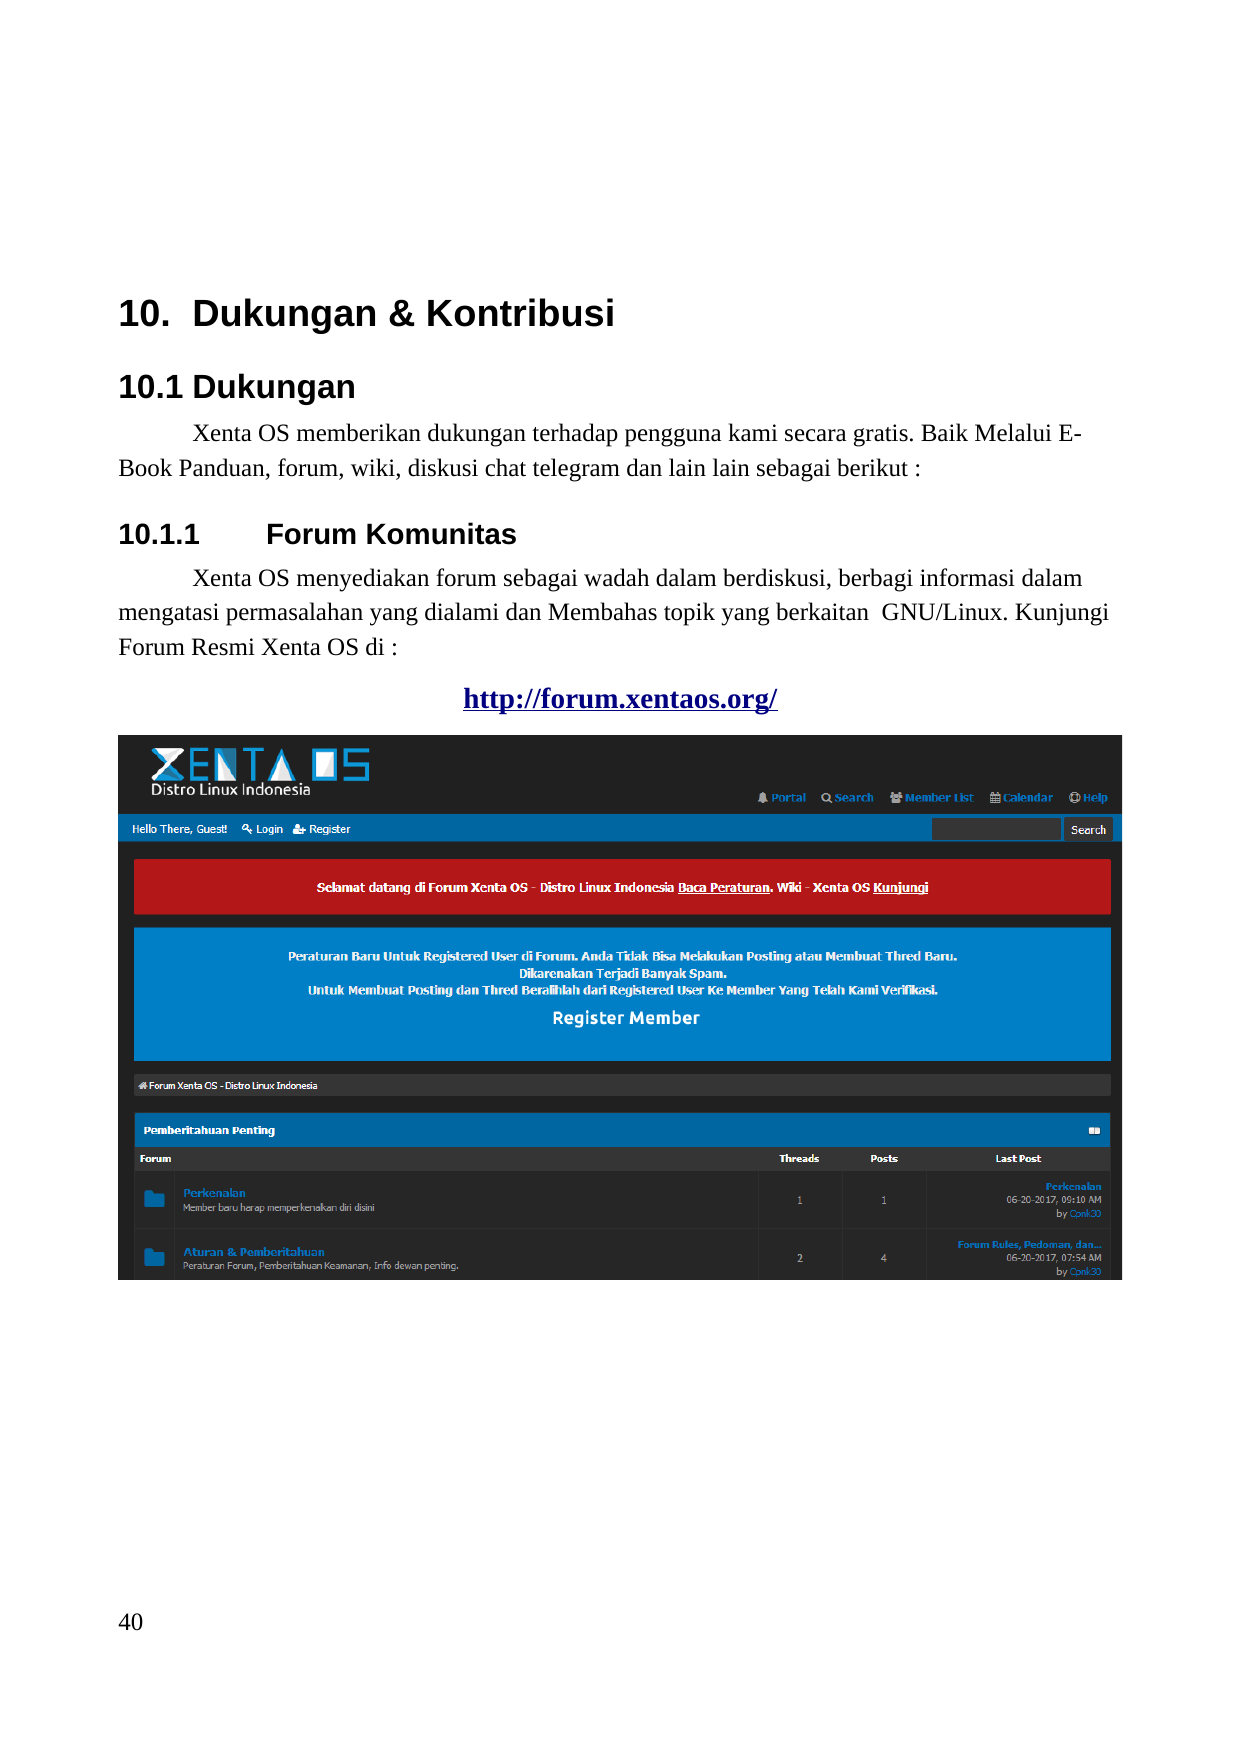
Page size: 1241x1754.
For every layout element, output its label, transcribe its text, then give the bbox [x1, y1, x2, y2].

subtitle Dukungan & Kontribusi [118, 290, 1122, 334]
subtitle Dukungan [118, 367, 1122, 406]
picture [118, 735, 1123, 1280]
subtitle Forum Komunitas [118, 517, 1122, 550]
text http://forum.xentaos.org/ [118, 681, 1122, 714]
text Xenta OS memberikan dukungan terhadap pengguna kami secara gratis. Baik Melalui E-Book Panduan, forum, wiki, diskusi chat telegram dan lain lain sebagai berikut : [118, 418, 1122, 482]
text Xenta OS menyediakan forum sebagai wadah dalam berdiskusi, berbagi informasi dalam mengatasi permasalahan yang dialami dan Membahas topik yang berkaitan GNU/Linux. Kunjungi Forum Resmi Xenta OS di : [118, 563, 1122, 661]
